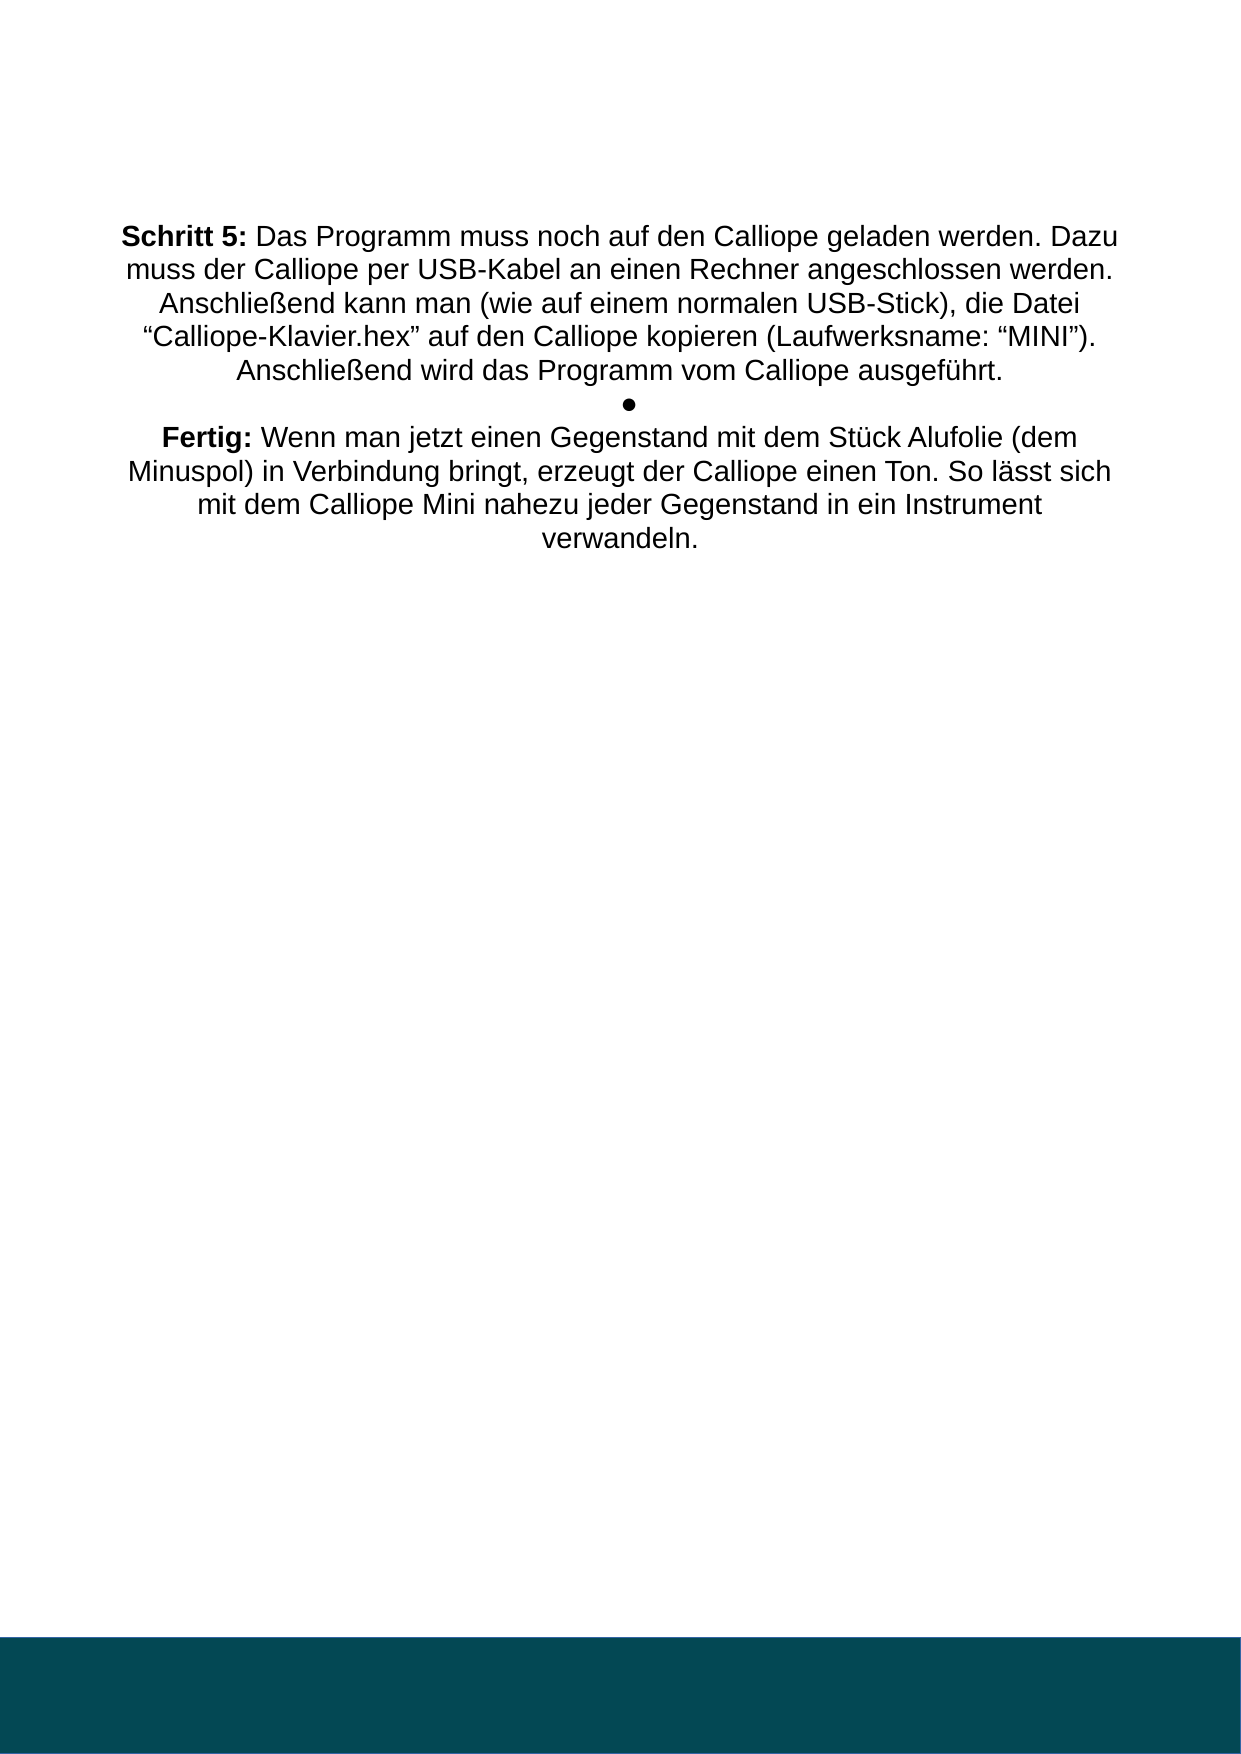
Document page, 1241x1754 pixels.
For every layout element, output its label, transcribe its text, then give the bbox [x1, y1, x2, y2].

text Schritt 5: Das Programm muss noch auf den Calliope geladen werden. Dazu muss der Calliope per USB-Kabel an einen Rechner angeschlossen werden. Anschließend kann man (wie auf einem normalen USB-Stick), die Datei “Calliope-Klavier.hex” auf den Calliope kopieren (Laufwerksname: “MINI”). Anschließend wird das Programm vom Calliope ausgeführt. [118, 219, 1122, 386]
text Fertig: Wenn man jetzt einen Gegenstand mit dem Stück Alufolie (dem Minuspol) in Verbindung bringt, erzeugt der Calliope einen Ton. So lässt sich mit dem Calliope Mini nahezu jeder Gegenstand in ein Instrument verwandeln. [118, 420, 1122, 554]
